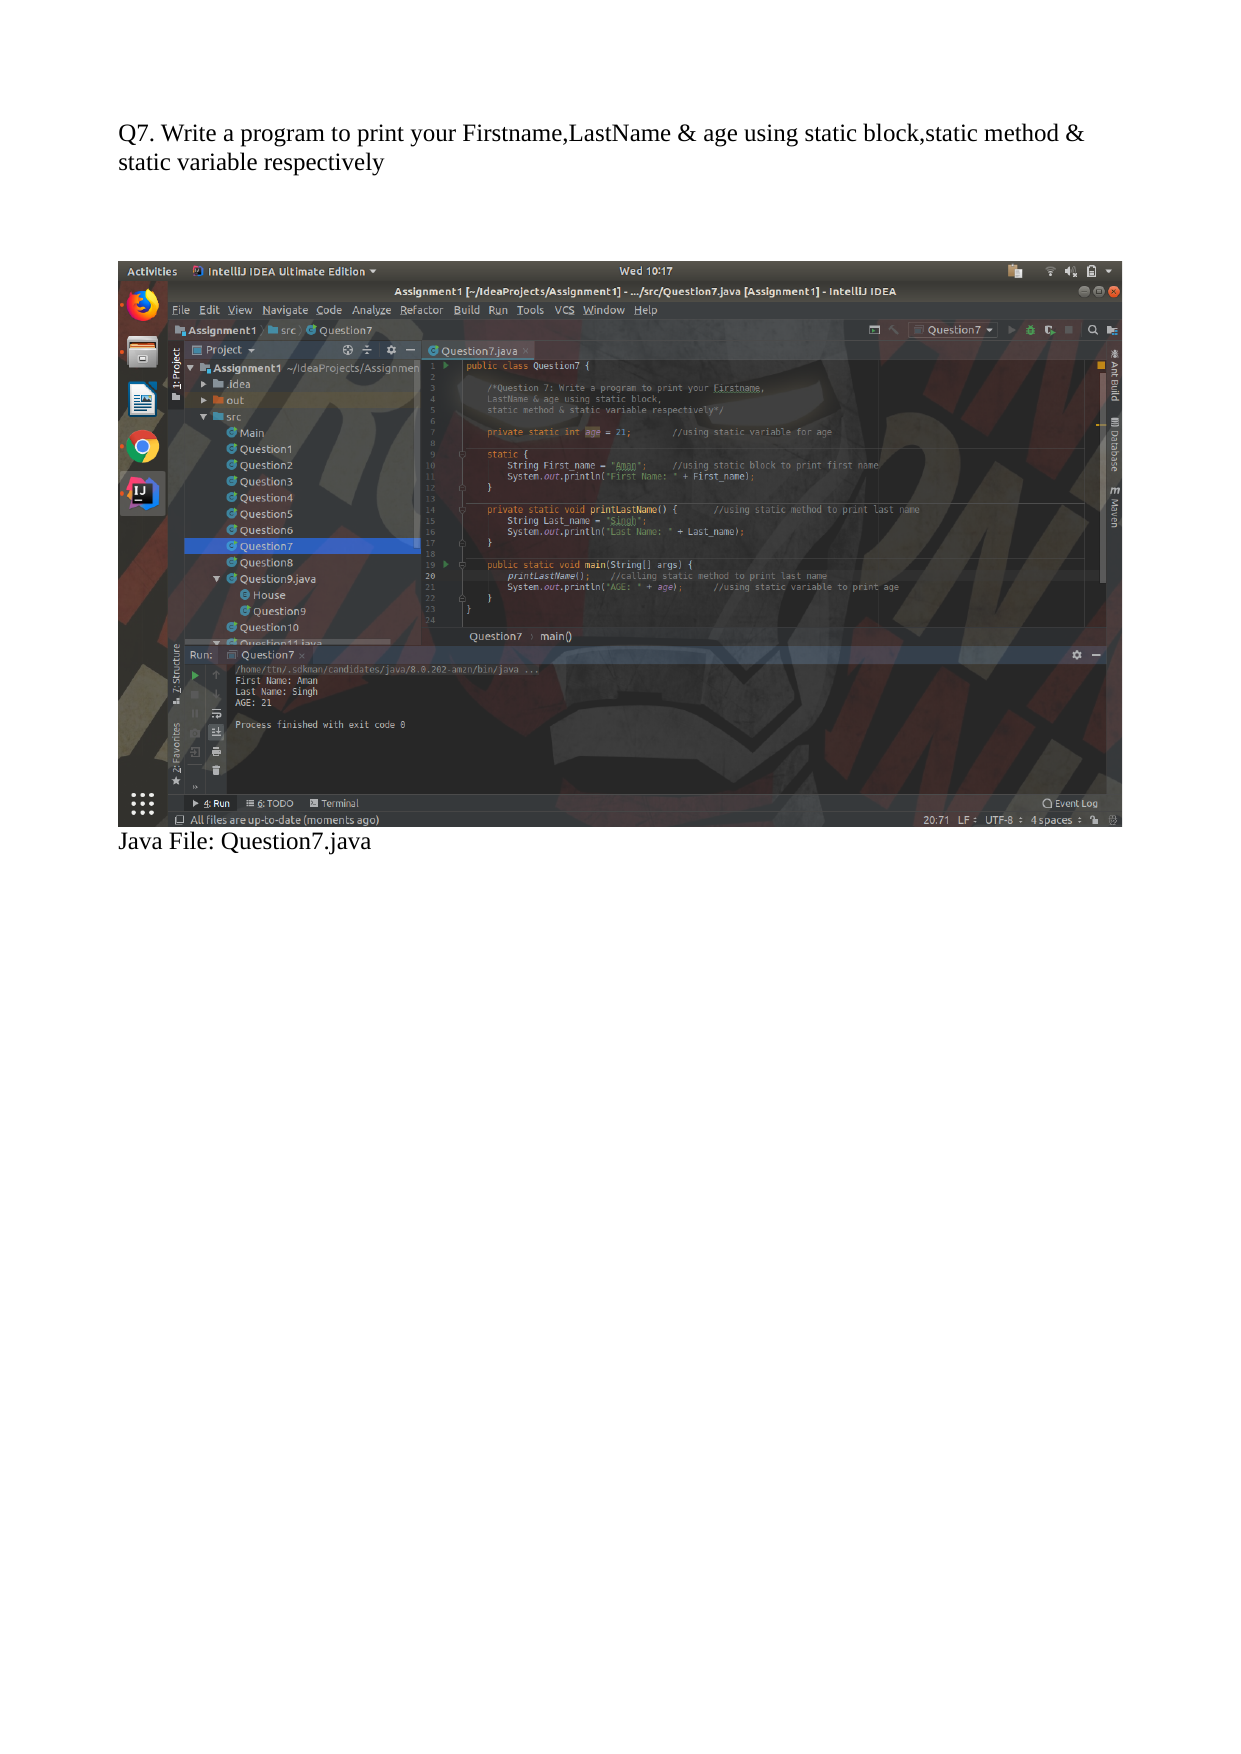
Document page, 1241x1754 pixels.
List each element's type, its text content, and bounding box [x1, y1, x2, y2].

text Q7. Write a program to print your Firstname,LastName & age using static block,static method & static variable respectively [118, 118, 1122, 204]
text Java File: Question7.java [118, 827, 1122, 855]
picture [118, 261, 1123, 827]
